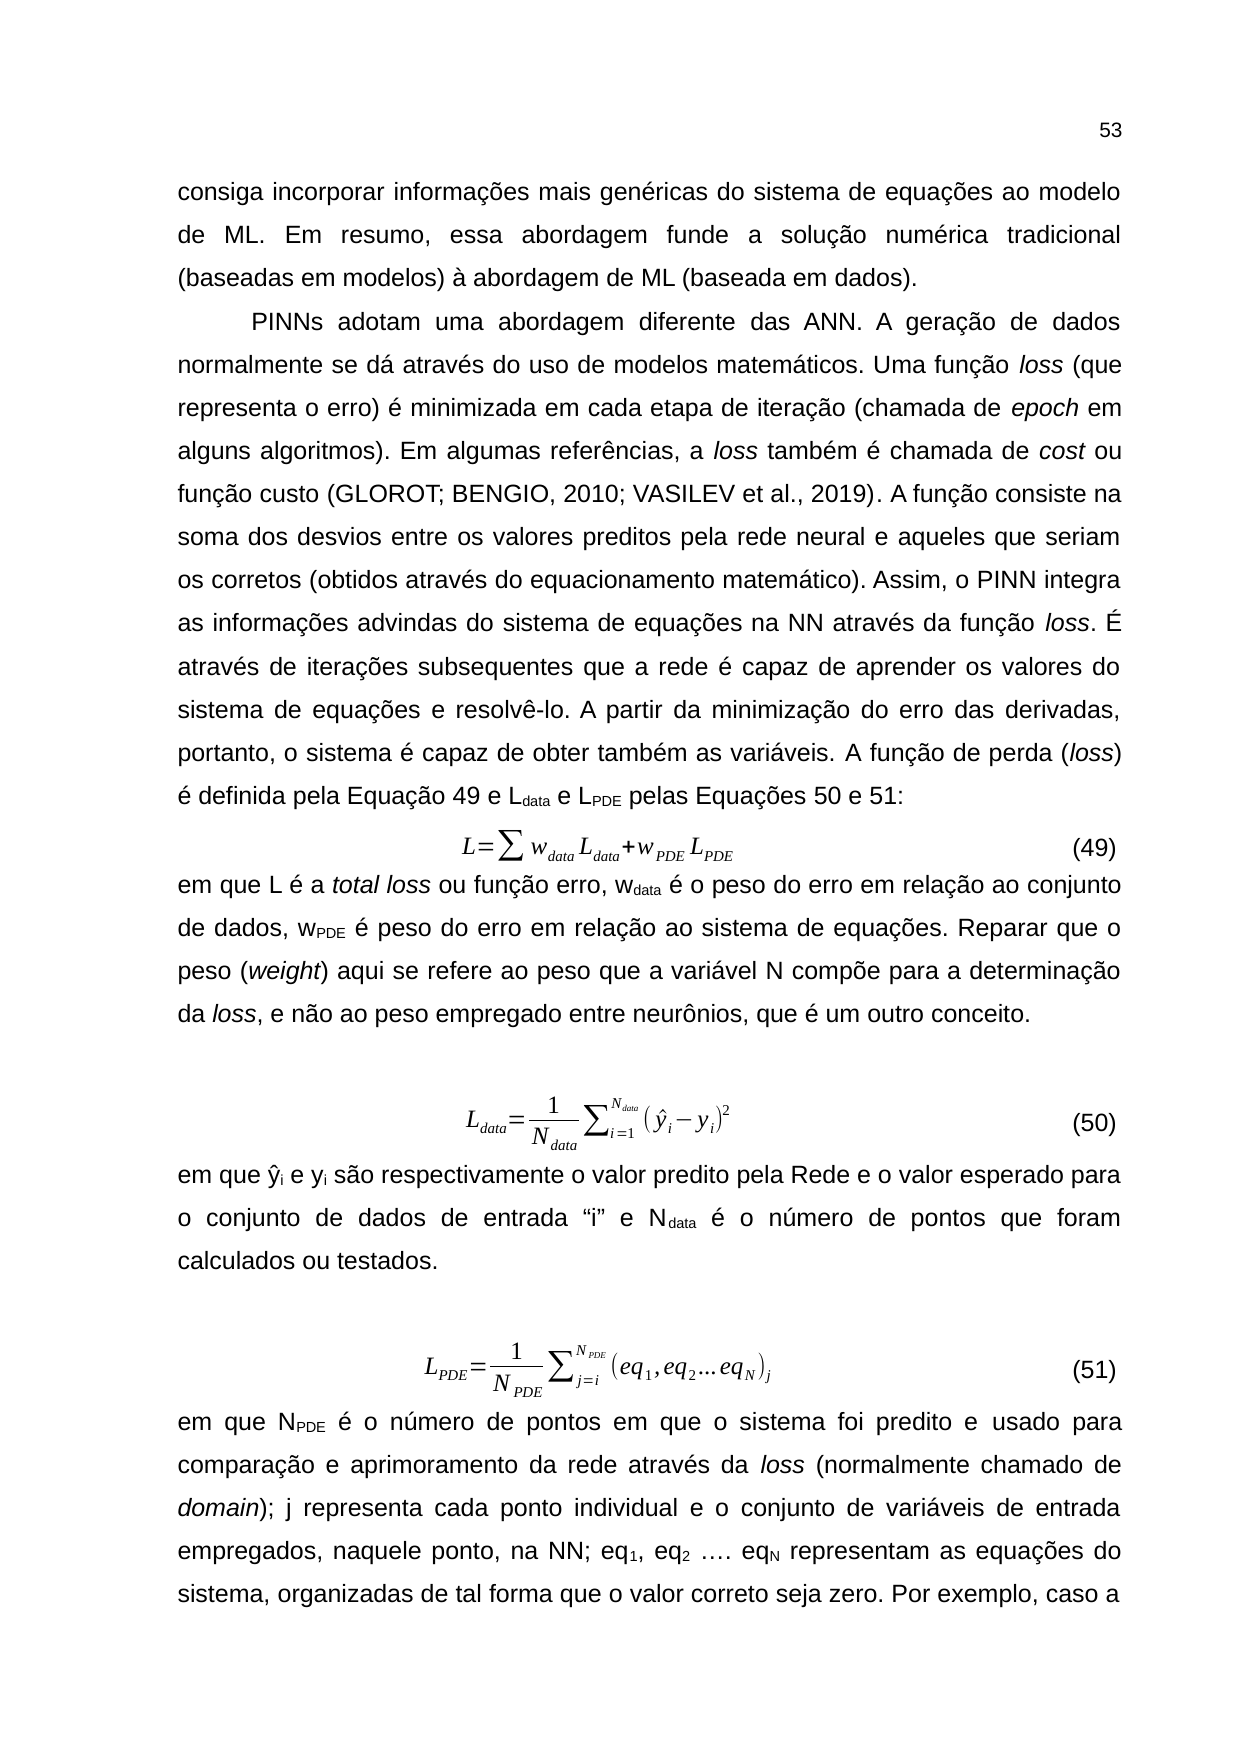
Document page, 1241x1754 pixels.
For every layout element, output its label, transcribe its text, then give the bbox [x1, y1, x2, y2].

table_header [177, 1332, 1017, 1406]
table_header (49) [1017, 824, 1122, 870]
text PINNs adotam uma abordagem diferente das ANN. A geração de dados normalmente se dá através do uso de modelos matemáticos. Uma função loss (que representa o erro) é minimizada em cada etapa de iteração (chamada de epoch em alguns algoritmos). Em algumas referências, a loss também é chamada de cost ou função custo (GLOROT; BENGIO, 2010; VASILEV et al., 2019). A função consiste na soma dos desvios entre os valores preditos pela rede neural e aqueles que seriam os corretos (obtidos através do equacionamento matemático). Assim, o PINN integra as informações advindas do sistema de equações na NN através da função loss. É através de iterações subsequentes que a rede é capaz de aprender os valores do sistema de equações e resolvê-lo. A partir da minimização do erro das derivadas, portanto, o sistema é capaz de obter também as variáveis. A função de perda (loss) é definida pela Equação 49 e Ldata e LPDE pelas Equações 50 e 51: [177, 306, 1122, 809]
text consiga incorporar informações mais genéricas do sistema de equações ao modelo de ML. Em resumo, essa abordagem funde a solução numérica tradicional (baseadas em modelos) à abordagem de ML (baseada em dados). [177, 177, 1122, 292]
table_header [177, 824, 1017, 870]
table_header [177, 1086, 1017, 1160]
text em que ŷi e yi são respectivamente o valor predito pela Rede e o valor esperado para o conjunto de dados de entrada “i” e Ndata é o número de pontos que foram calculados ou testados. [177, 1160, 1122, 1275]
text em que NPDE é o número de pontos em que o sistema foi predito e usado para comparação e aprimoramento da rede através da loss (normalmente chamado de domain); j representa cada ponto individual e o conjunto de variáveis de entrada empregados, naquele ponto, na NN; eq1, eq2 …. eqN representam as equações do sistema, organizadas de tal forma que o valor correto seja zero. Por exemplo, caso a equação eq1 representasse , o valor após um lado da equação ser igualado a zero seria e o valor de eq1, portanto, seria . [177, 1406, 1122, 1608]
table_header (51) [1017, 1332, 1122, 1406]
table_header (50) [1017, 1086, 1122, 1160]
text em que L é a total loss ou função erro, wdata é o peso do erro em relação ao conjunto de dados, wPDE é peso do erro em relação ao sistema de equações. Reparar que o peso (weight) aqui se refere ao peso que a variável N compõe para a determinação da loss, e não ao peso empregado entre neurônios, que é um outro conceito. [177, 870, 1122, 1028]
